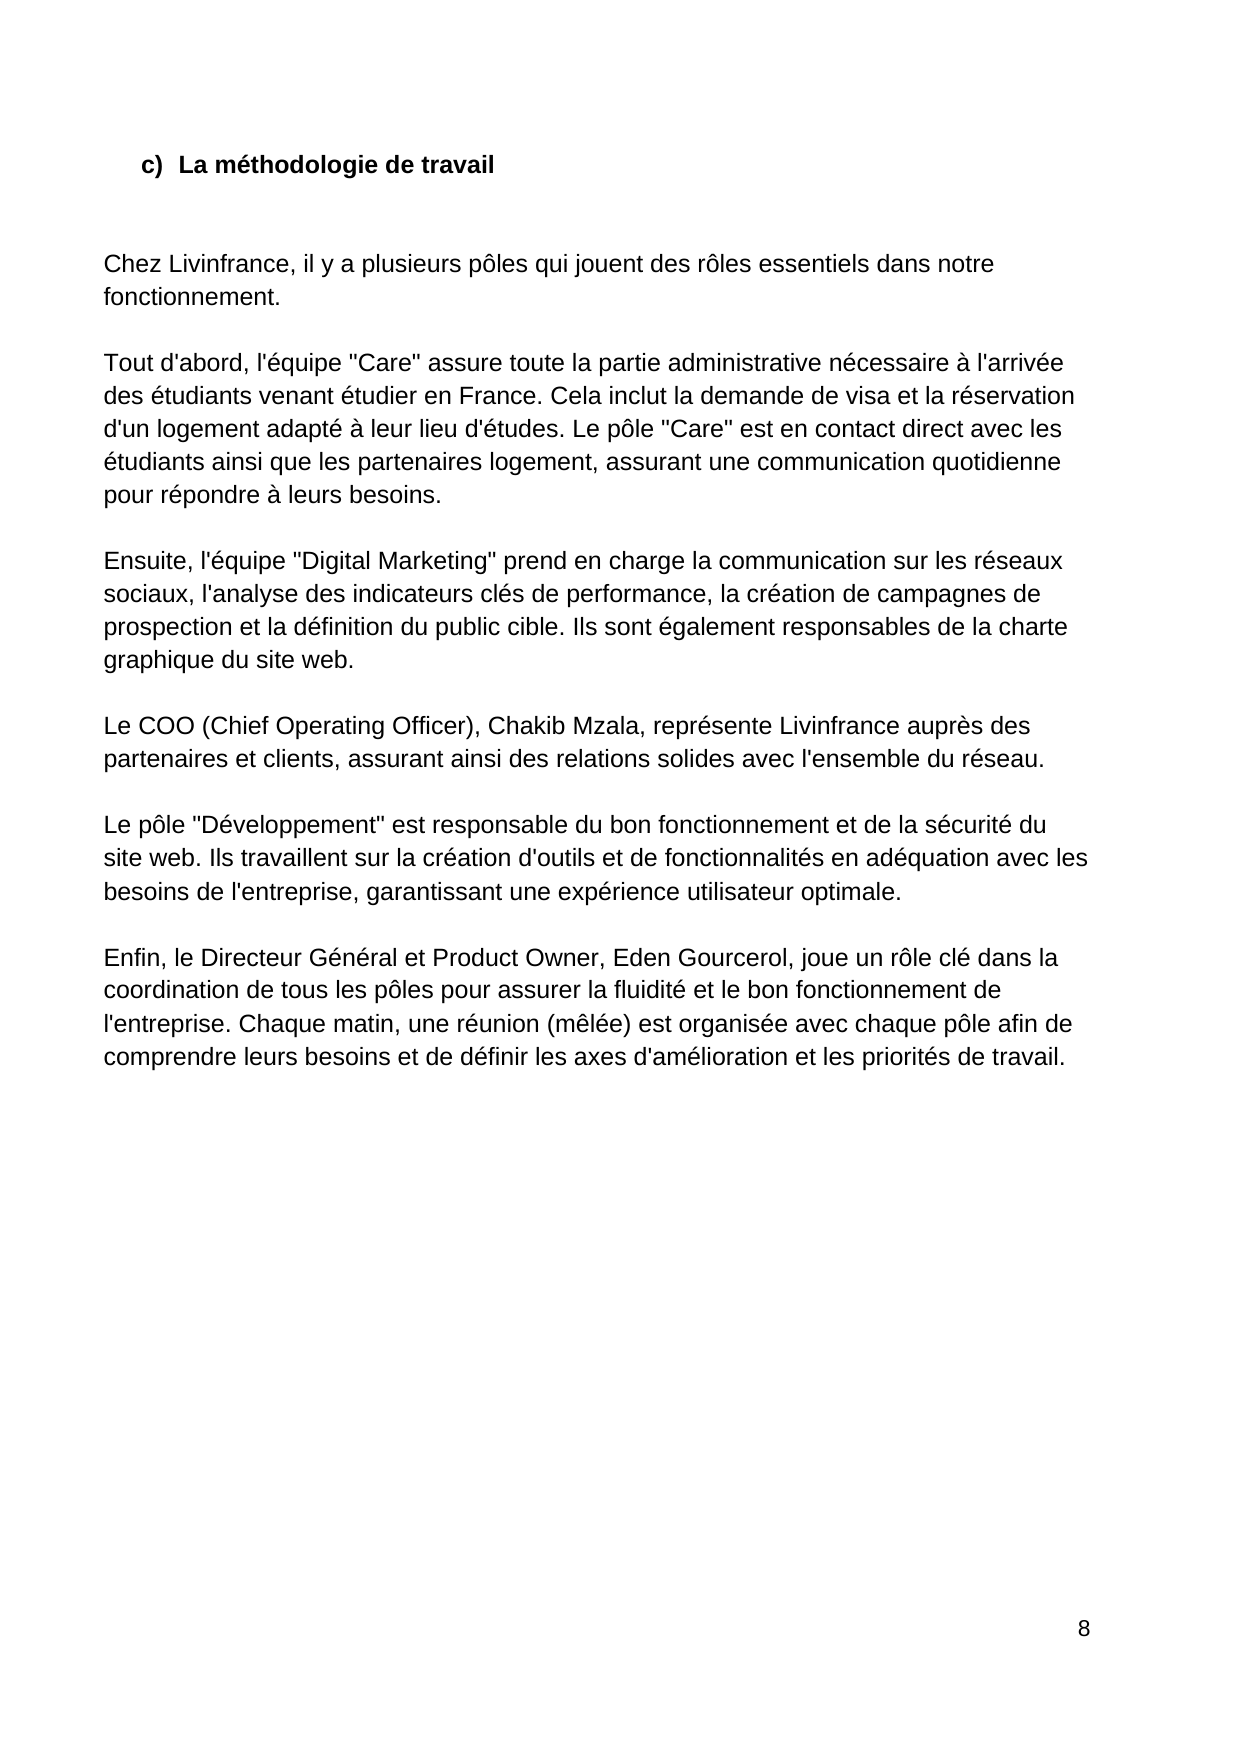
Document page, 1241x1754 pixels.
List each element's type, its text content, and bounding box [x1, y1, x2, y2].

text Le COO (Chief Operating Officer), Chakib Mzala, représente Livinfrance auprès des partenaires et clients, assurant ainsi des relations solides avec l'ensemble du réseau. [103, 711, 1090, 773]
text Chez Livinfrance, il y a plusieurs pôles qui jouent des rôles essentiels dans notre fonctionnement. [103, 249, 1090, 311]
list La méthodologie de travail [141, 150, 1090, 179]
text Tout d'abord, l'équipe "Care" assure toute la partie administrative nécessaire à l'arrivée des étudiants venant étudier en France. Cela inclut la demande de visa et la réservation d'un logement adapté à leur lieu d'études. Le pôle "Care" est en contact direct avec les étudiants ainsi que les partenaires logement, assurant une communication quotidienne pour répondre à leurs besoins. [103, 348, 1090, 509]
text Le pôle "Développement" est responsable du bon fonctionnement et de la sécurité du site web. Ils travaillent sur la création d'outils et de fonctionnalités en adéquation avec les besoins de l'entreprise, garantissant une expérience utilisateur optimale. [103, 810, 1090, 905]
text Enfin, le Directeur Général et Product Owner, Eden Gourcerol, joue un rôle clé dans la coordination de tous les pôles pour assurer la fluidité et le bon fonctionnement de l'entreprise. Chaque matin, une réunion (mêlée) est organisée avec chaque pôle afin de comprendre leurs besoins et de définir les axes d'amélioration et les priorités de travail. [103, 942, 1090, 1070]
text Ensuite, l'équipe "Digital Marketing" prend en charge la communication sur les réseaux sociaux, l'analyse des indicateurs clés de performance, la création de campagnes de prospection et la définition du public cible. Ils sont également responsables de la charte graphique du site web. [103, 546, 1090, 674]
